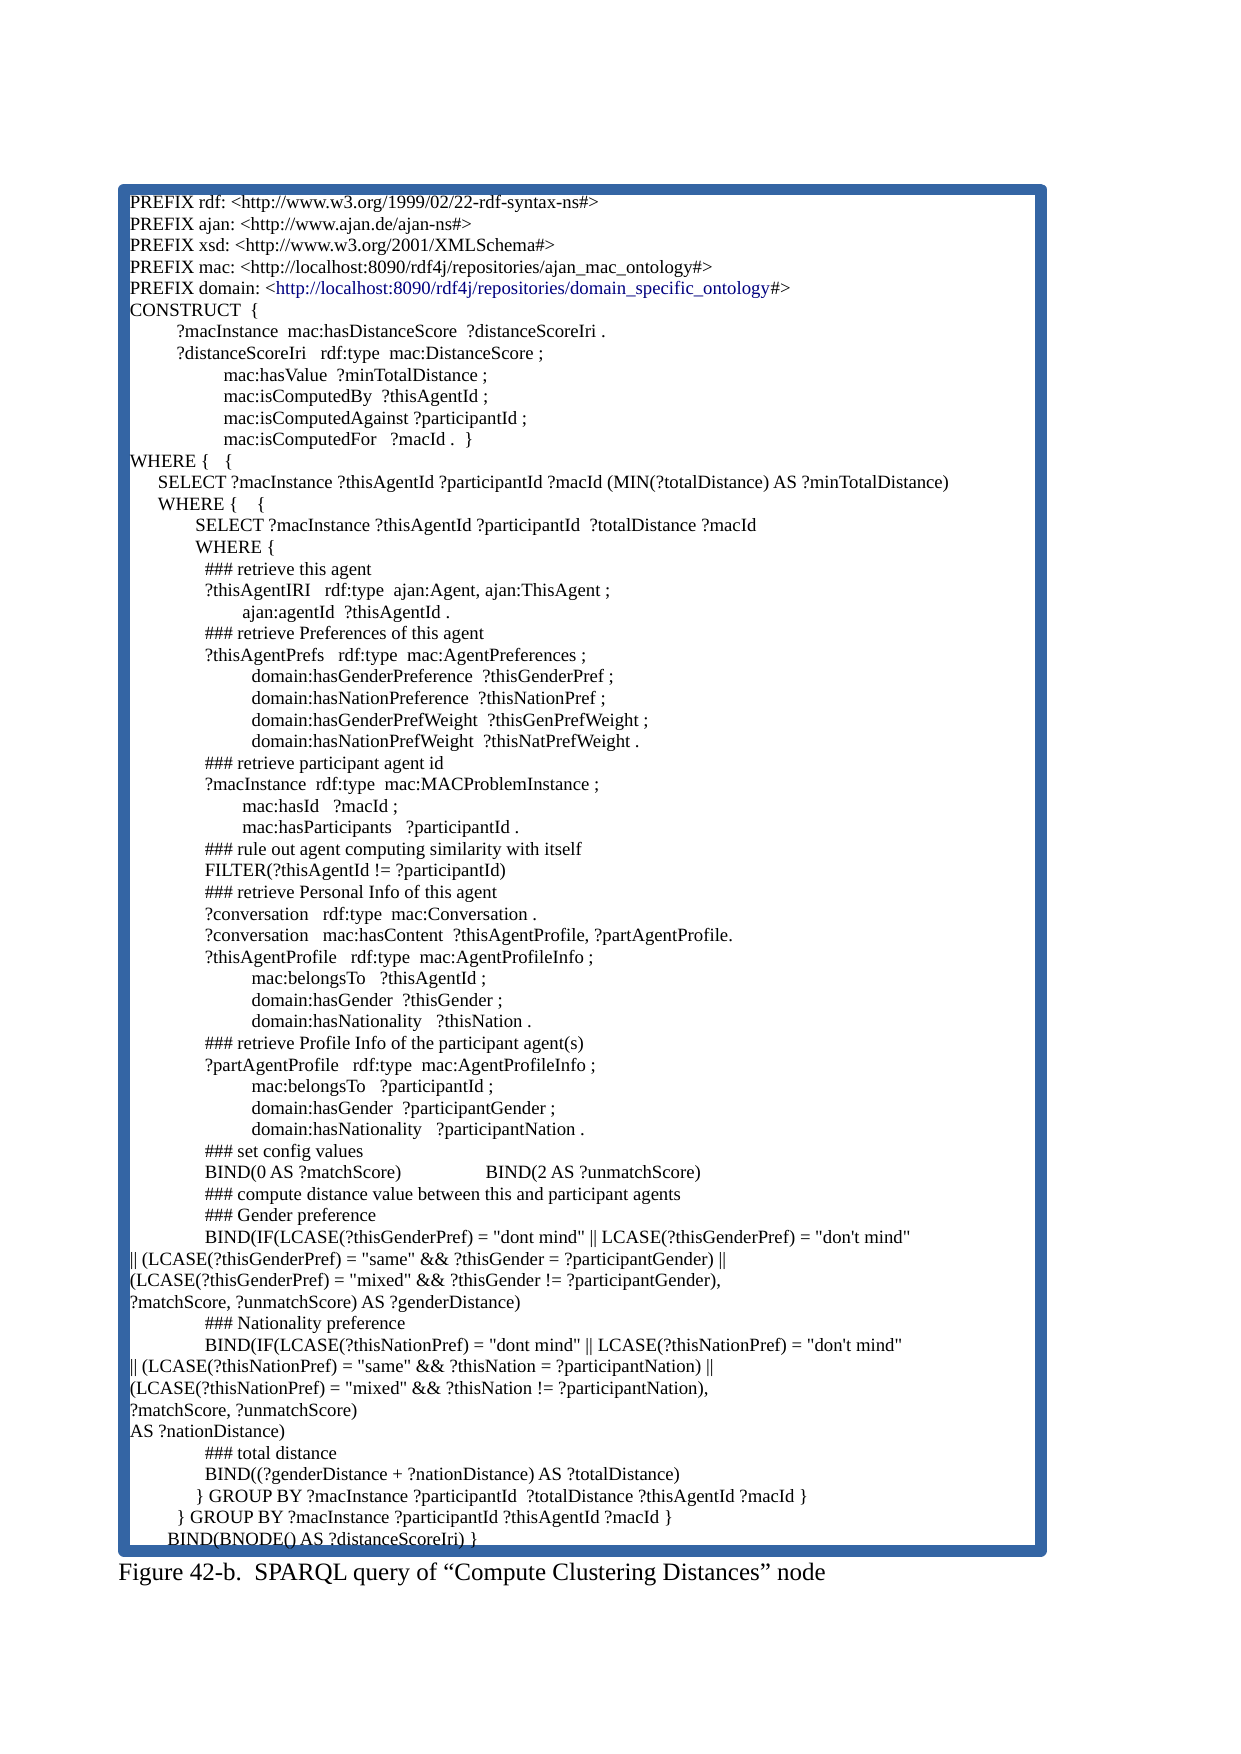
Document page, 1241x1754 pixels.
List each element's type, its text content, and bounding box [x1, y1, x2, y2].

text Figure 42-b. SPARQL query of “Compute Clustering Distances” node [118, 1557, 1122, 1586]
